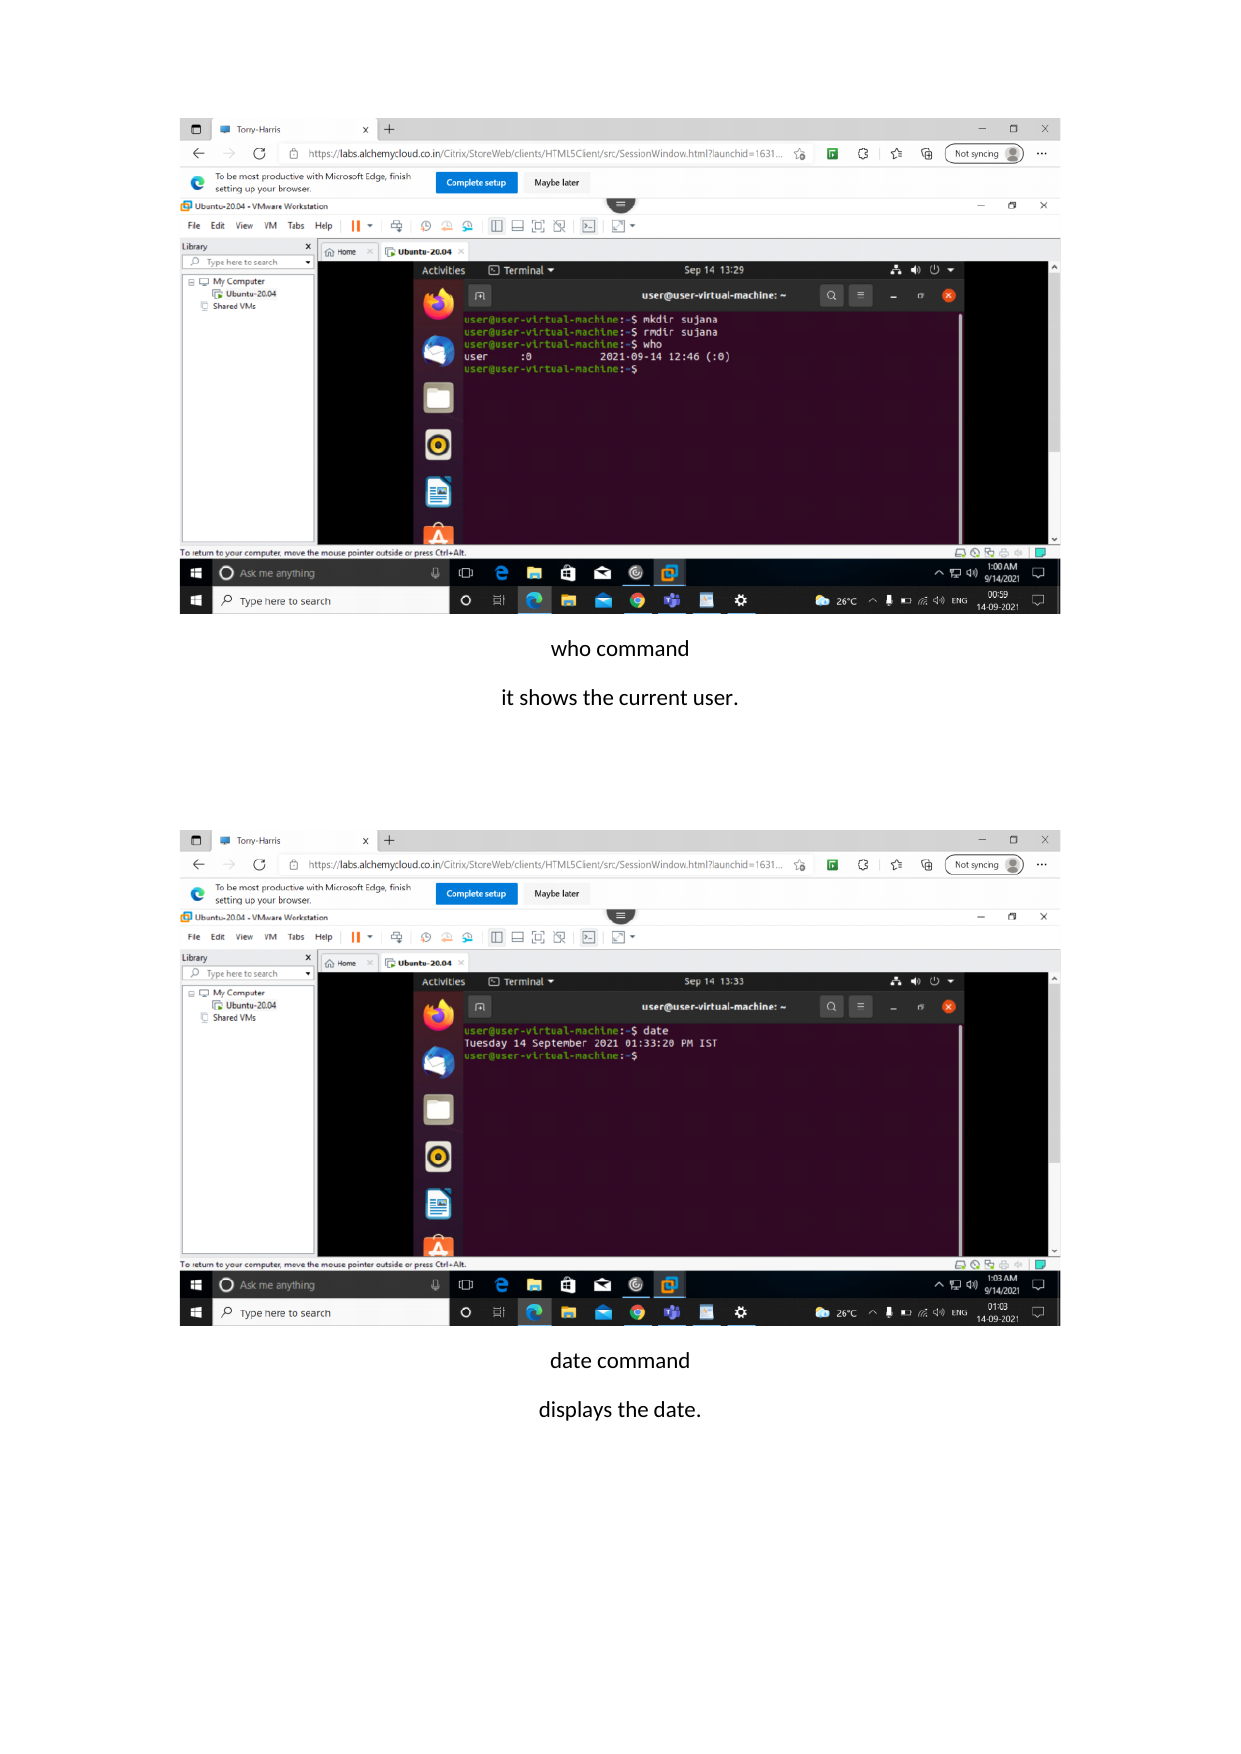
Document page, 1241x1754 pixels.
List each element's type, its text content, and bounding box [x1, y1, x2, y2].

text who command [118, 634, 1122, 663]
text it shows the current user. [118, 683, 1122, 711]
text date command [118, 1346, 1122, 1374]
text displays the date. [118, 1395, 1122, 1423]
